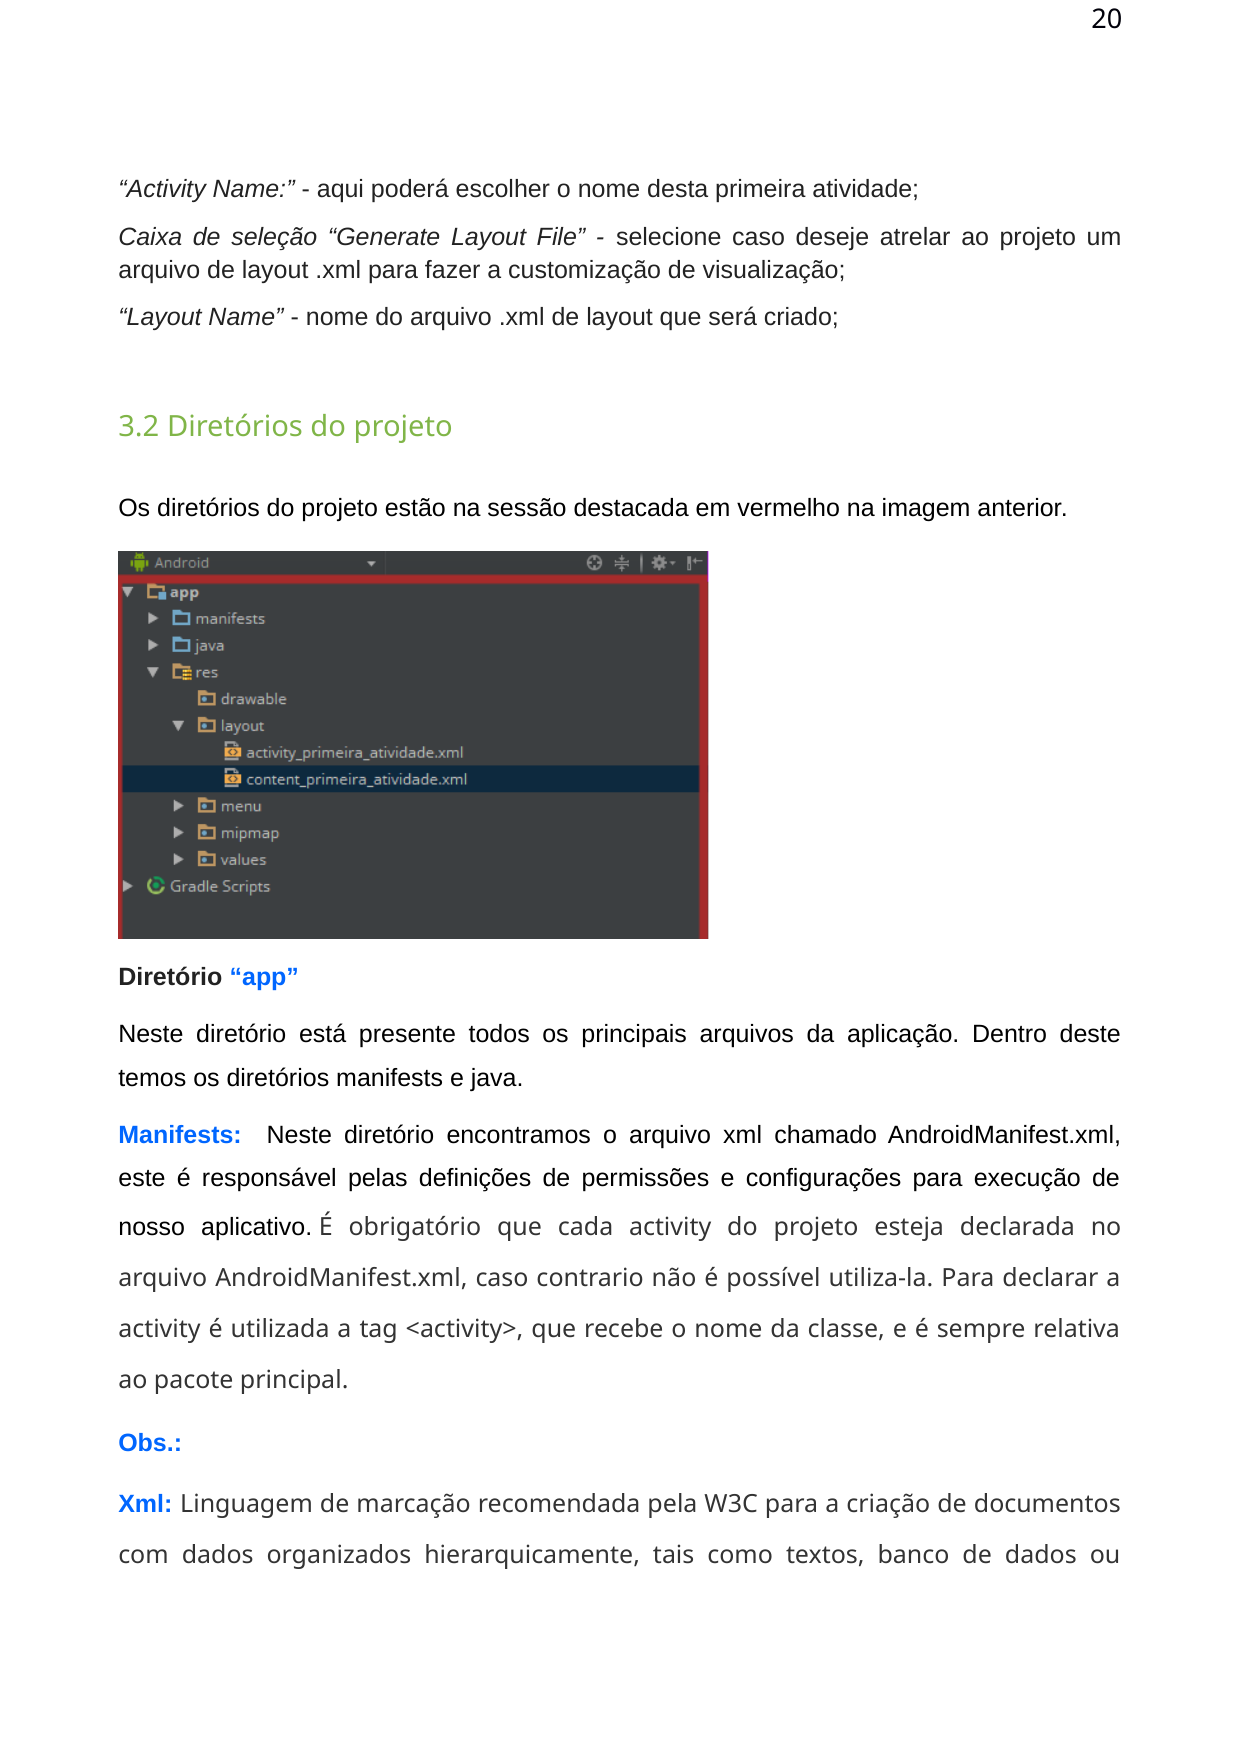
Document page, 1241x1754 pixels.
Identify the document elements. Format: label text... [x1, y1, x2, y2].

text Xml: Linguagem de marcação recomendada pela W3C para a criação de documentos com dados organizados hierarquicamente, tais como textos, banco de dados ou [118, 1486, 1122, 1571]
text Caixa de seleção “Generate Layout File” - selecione caso deseje atrelar ao projeto um arquivo de layout .xml para fazer a customização de visualização; [118, 222, 1122, 283]
text Obs.: [118, 1428, 1122, 1457]
text Manifests: Neste diretório encontramos o arquivo xml chamado AndroidManifest.xml, este é responsável pelas definições de permissões e configurações para execução de nosso aplicativo. É obrigatório que cada activity do projeto esteja declarada no arquivo AndroidManifest.xml, caso contrario não é possível utiliza-la. Para declarar a activity é utilizada a tag <activity>, que recebe o nome da classe, e é sempre relativa ao pacote principal. [118, 1120, 1122, 1396]
text Neste diretório está presente todos os principais arquivos da aplicação. Dentro deste temos os diretórios manifests e java. [118, 1019, 1122, 1091]
subtitle 3.2 Diretórios do projeto [118, 406, 1122, 445]
picture [118, 551, 709, 939]
text Diretório “app” [118, 962, 1122, 990]
text “Layout Name” - nome do arquivo .xml de layout que será criado; [118, 302, 1122, 331]
text Os diretórios do projeto estão na sessão destacada em vermelho na imagem anterior. [118, 493, 1122, 522]
text “Activity Name:” - aqui poderá escolher o nome desta primeira atividade; [118, 174, 1122, 203]
